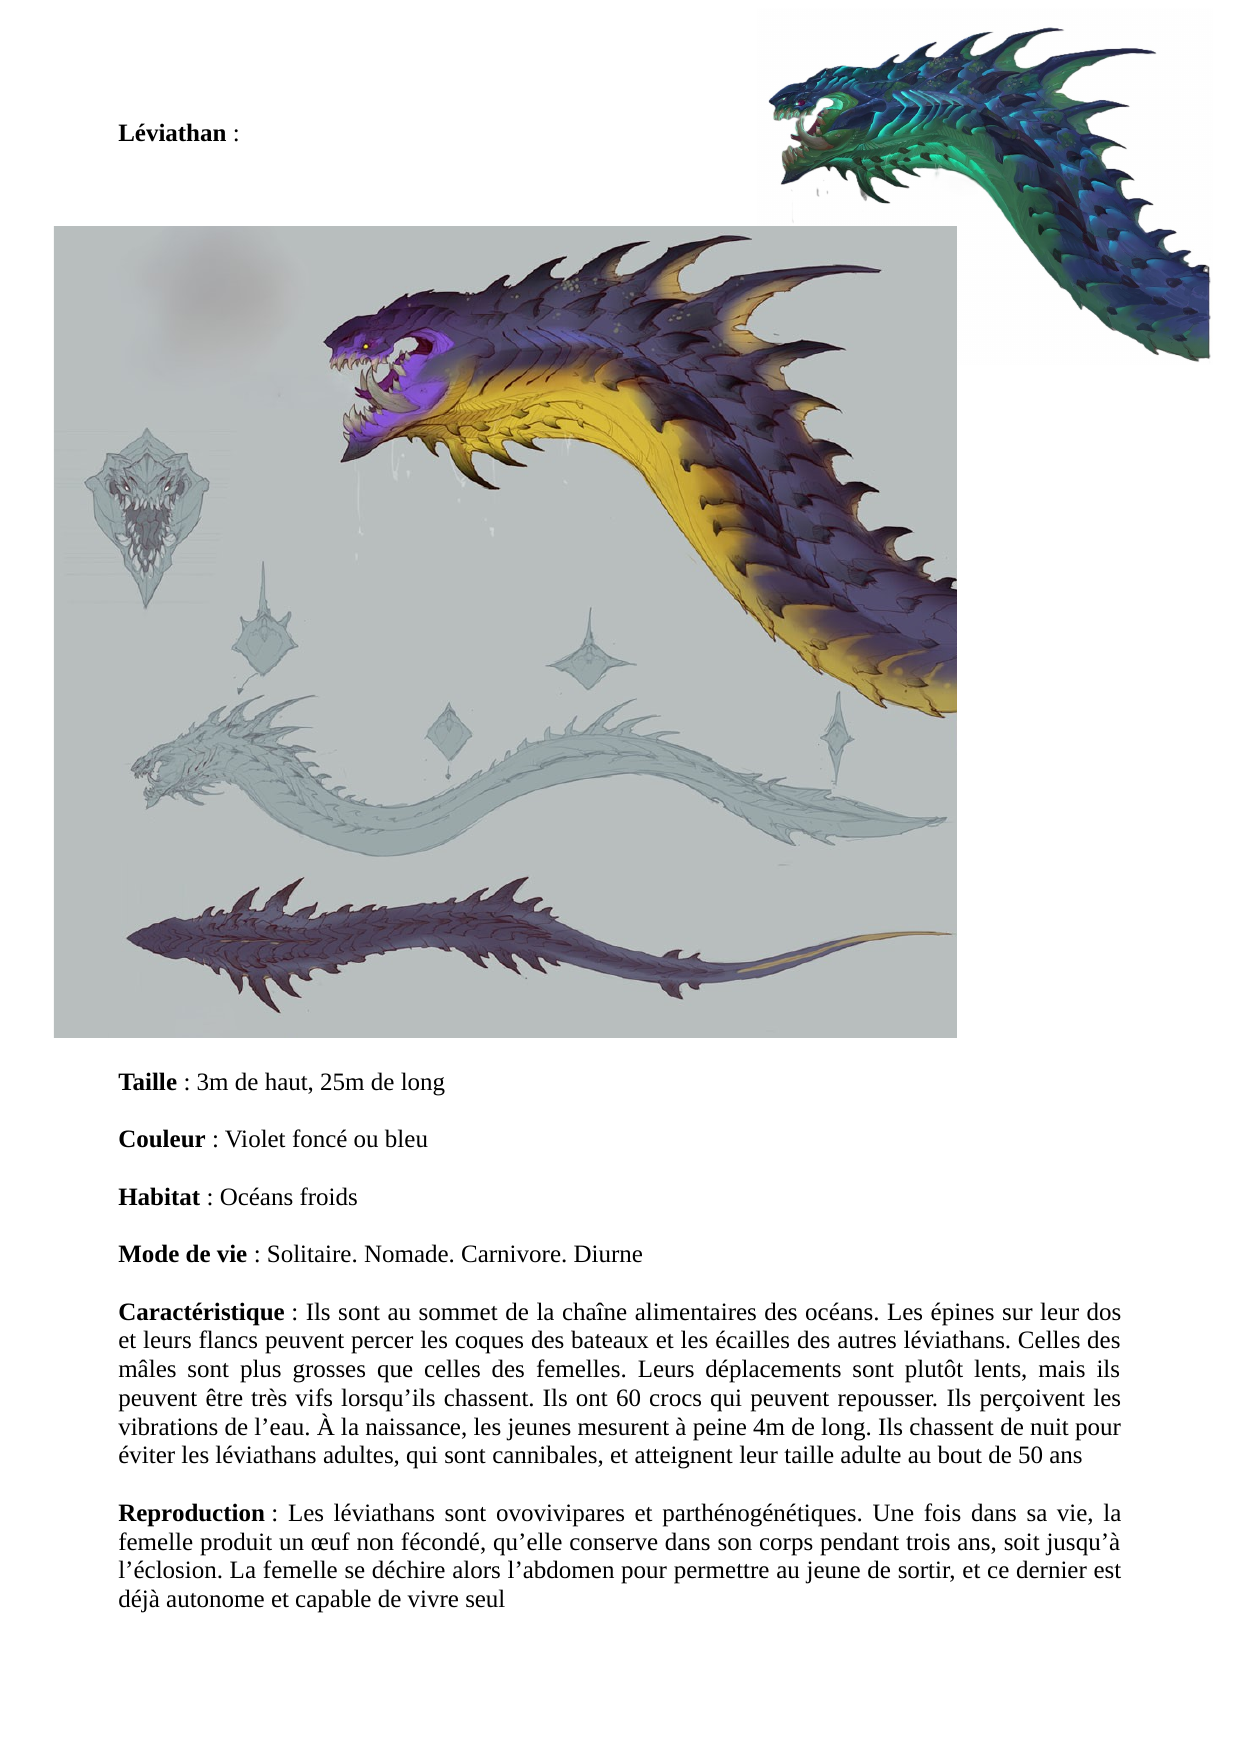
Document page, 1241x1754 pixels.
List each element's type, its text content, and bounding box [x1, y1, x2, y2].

text Taille : 3m de haut, 25m de long [118, 1067, 1122, 1096]
text Couleur : Violet foncé ou bleu [118, 1124, 1122, 1153]
text Léviathan : [118, 118, 756, 147]
text Caractéristique : Ils sont au sommet de la chaîne alimentaires des océans. Les épines sur leur dos et leurs flancs peuvent percer les coques des bateaux et les écailles des autres léviathans. Celles des mâles sont plus grosses que celles des femelles. Leurs déplacements sont plutôt lents, mais ils peuvent être très vifs lorsqu’ils chassent. Ils ont 60 crocs qui peuvent repousser. Ils perçoivent les vibrations de l’eau. À la naissance, les jeunes mesurent à peine 4m de long. Ils chassent de nuit pour éviter les léviathans adultes, qui sont cannibales, et atteignent leur taille adulte au bout de 50 ans [118, 1297, 1122, 1469]
text Reproduction : Les léviathans sont ovovivipares et parthénogénétiques. Une fois dans sa vie, la femelle produit un œuf non fécondé, qu’elle conserve dans son corps pendant trois ans, soit jusqu’à l’éclosion. La femelle se déchire alors l’abdomen pour permettre au jeune de sortir, et ce dernier est déjà autonome et capable de vivre seul [118, 1498, 1122, 1613]
text Mode de vie : Solitaire. Nomade. Carnivore. Diurne [118, 1239, 1122, 1268]
text Habitat : Océans froids [118, 1182, 1122, 1211]
picture [53, 8, 1214, 1038]
